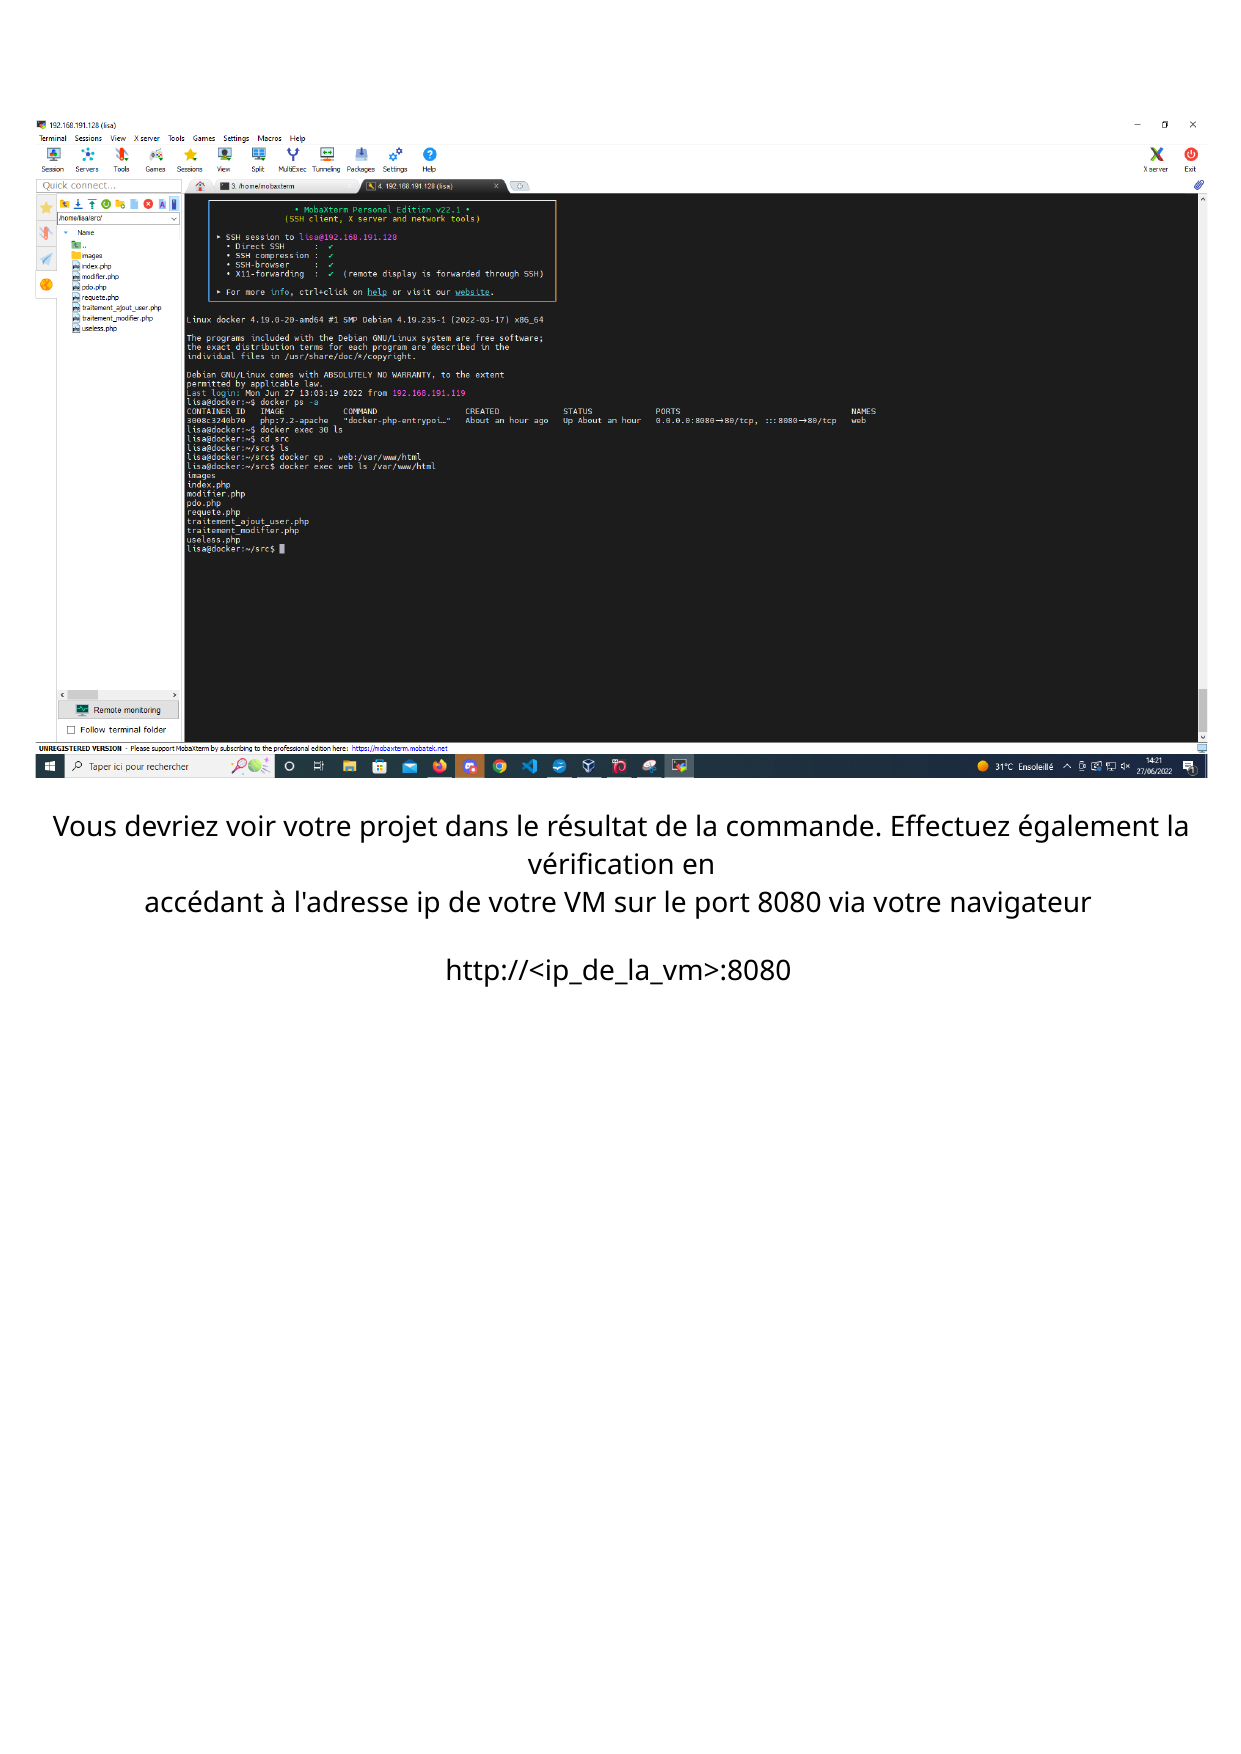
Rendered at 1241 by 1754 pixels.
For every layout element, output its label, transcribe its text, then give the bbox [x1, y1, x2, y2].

picture [35, 118, 1208, 778]
text Vous devriez voir votre projet dans le résultat de la commande. Effectuez également la vérification en accédant à l'adresse ip de votre VM sur le port 8080 via votre navigateur [36, 806, 1207, 921]
text http://<ip_de_la_vm>:8080 [36, 950, 1207, 988]
